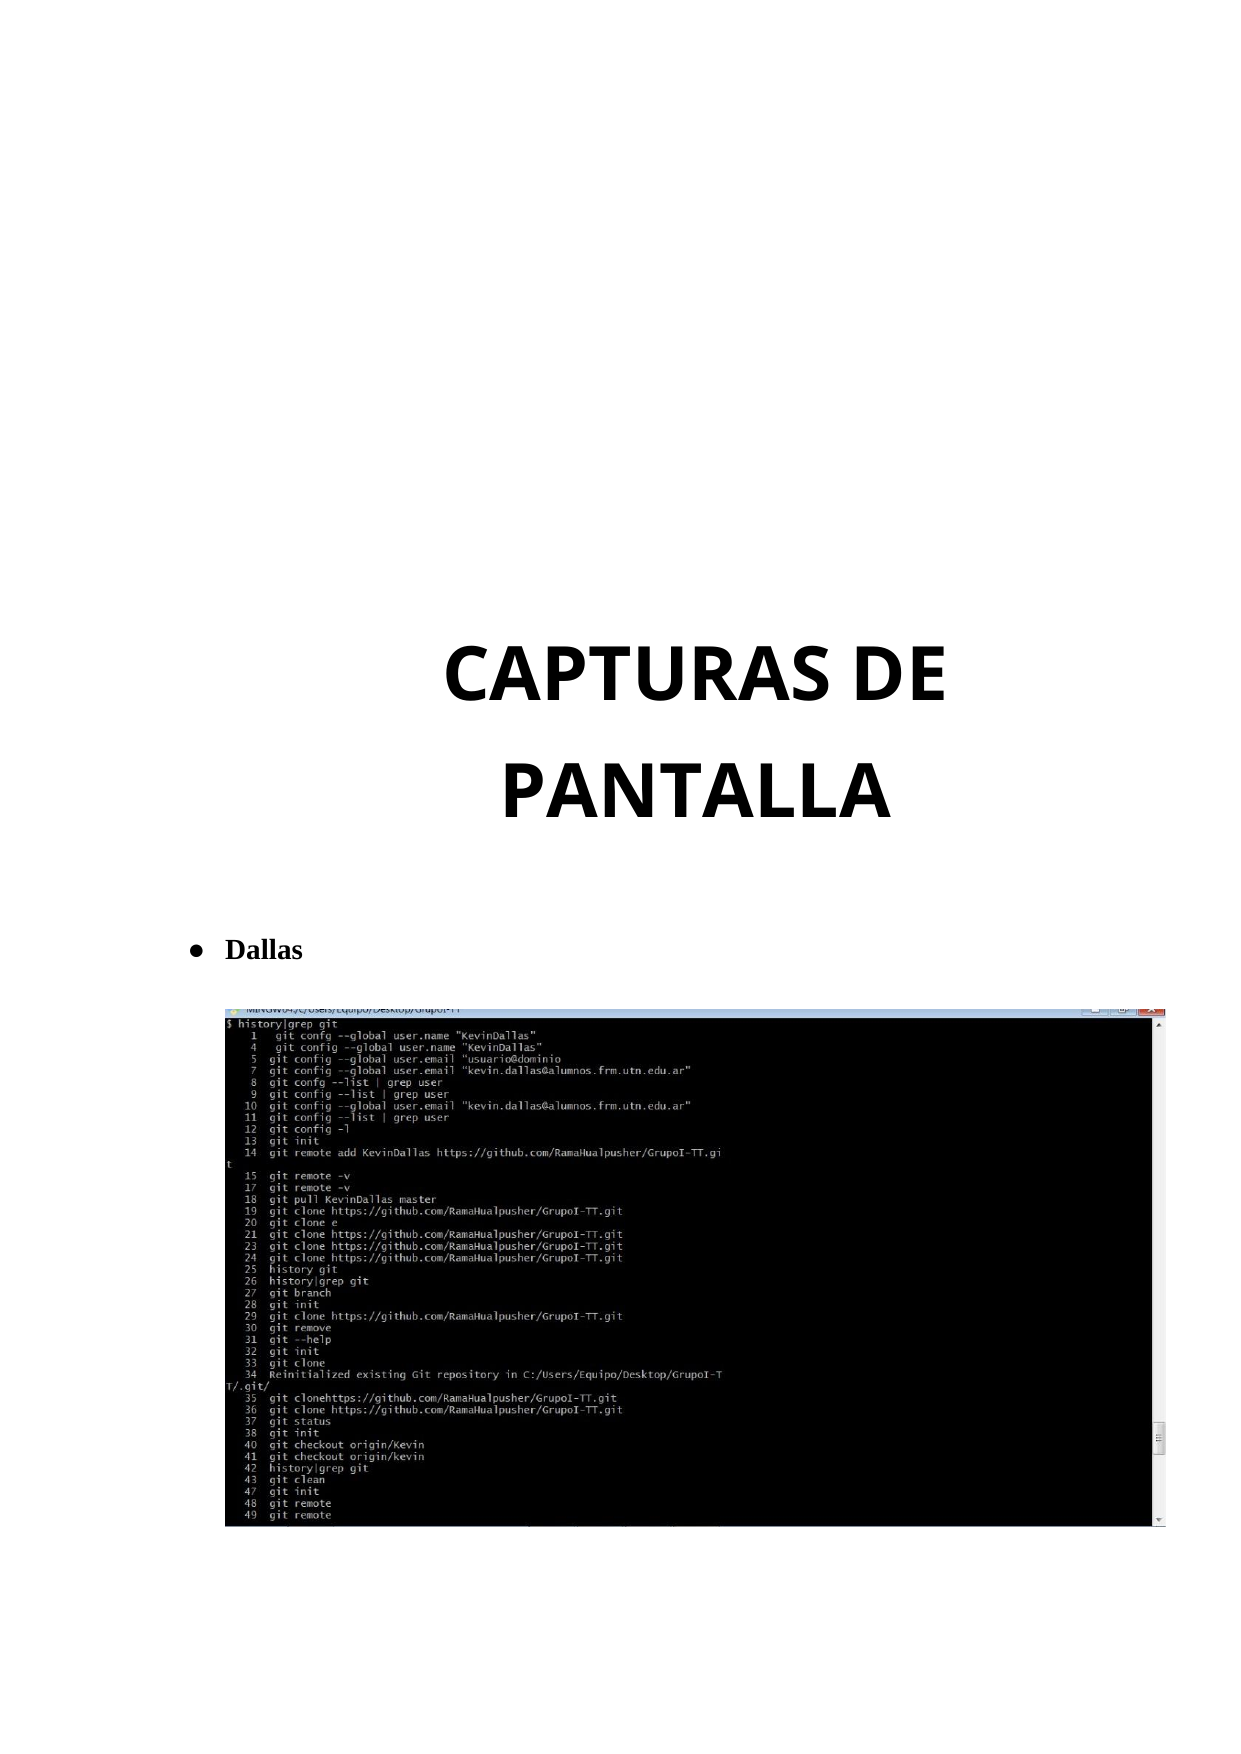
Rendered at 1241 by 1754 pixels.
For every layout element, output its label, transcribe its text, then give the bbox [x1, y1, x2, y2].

list Dallas [187, 932, 1090, 966]
text CAPTURAS DE PANTALLA [300, 620, 1090, 840]
